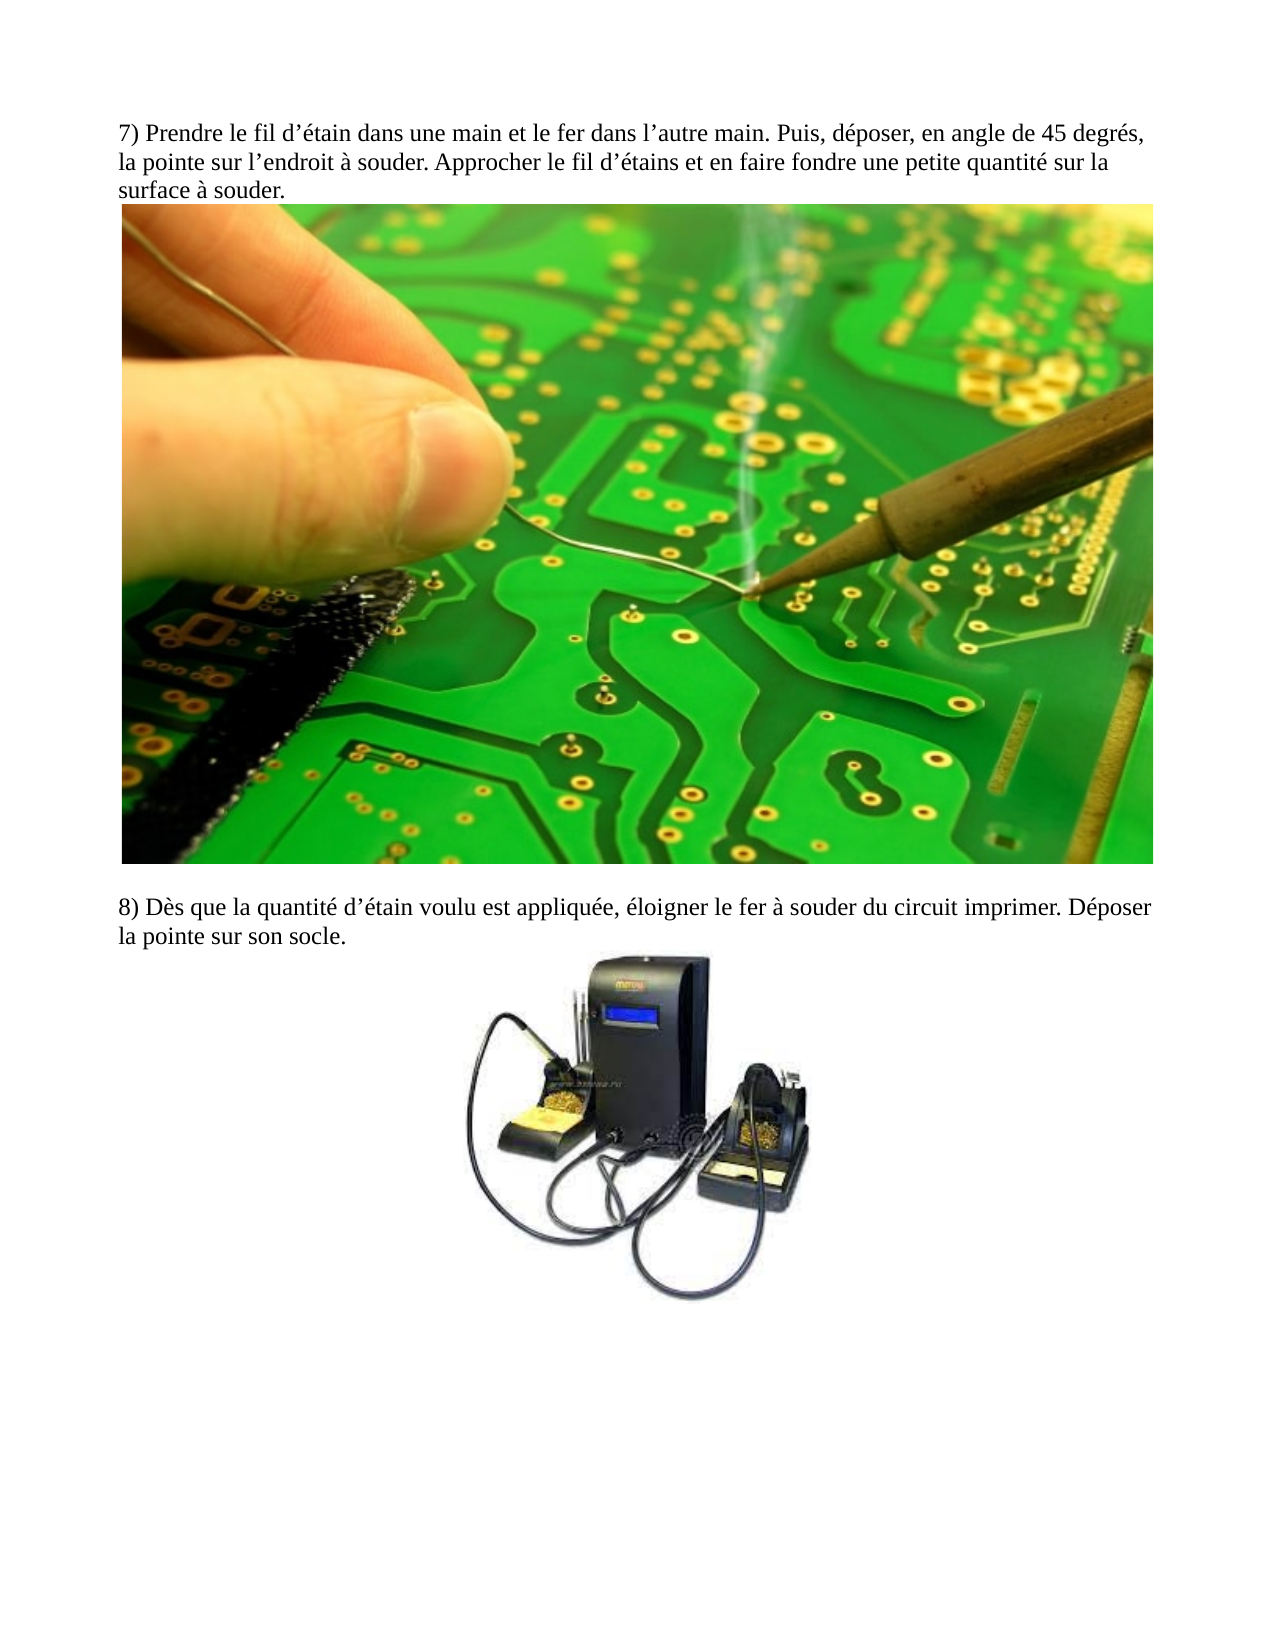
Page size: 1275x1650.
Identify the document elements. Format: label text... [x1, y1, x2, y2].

picture [121, 204, 1154, 864]
picture [463, 950, 812, 1304]
text 7) Prendre le fil d’étain dans une main et le fer dans l’autre main. Puis, déposer, en angle de 45 degrés, la pointe sur l’endroit à souder. Approcher le fil d’étains et en faire fondre une petite quantité sur la surface à souder. [118, 118, 1157, 204]
text 8) Dès que la quantité d’étain voulu est appliquée, éloigner le fer à souder du circuit imprimer. Déposer la pointe sur son socle. [118, 892, 1157, 950]
